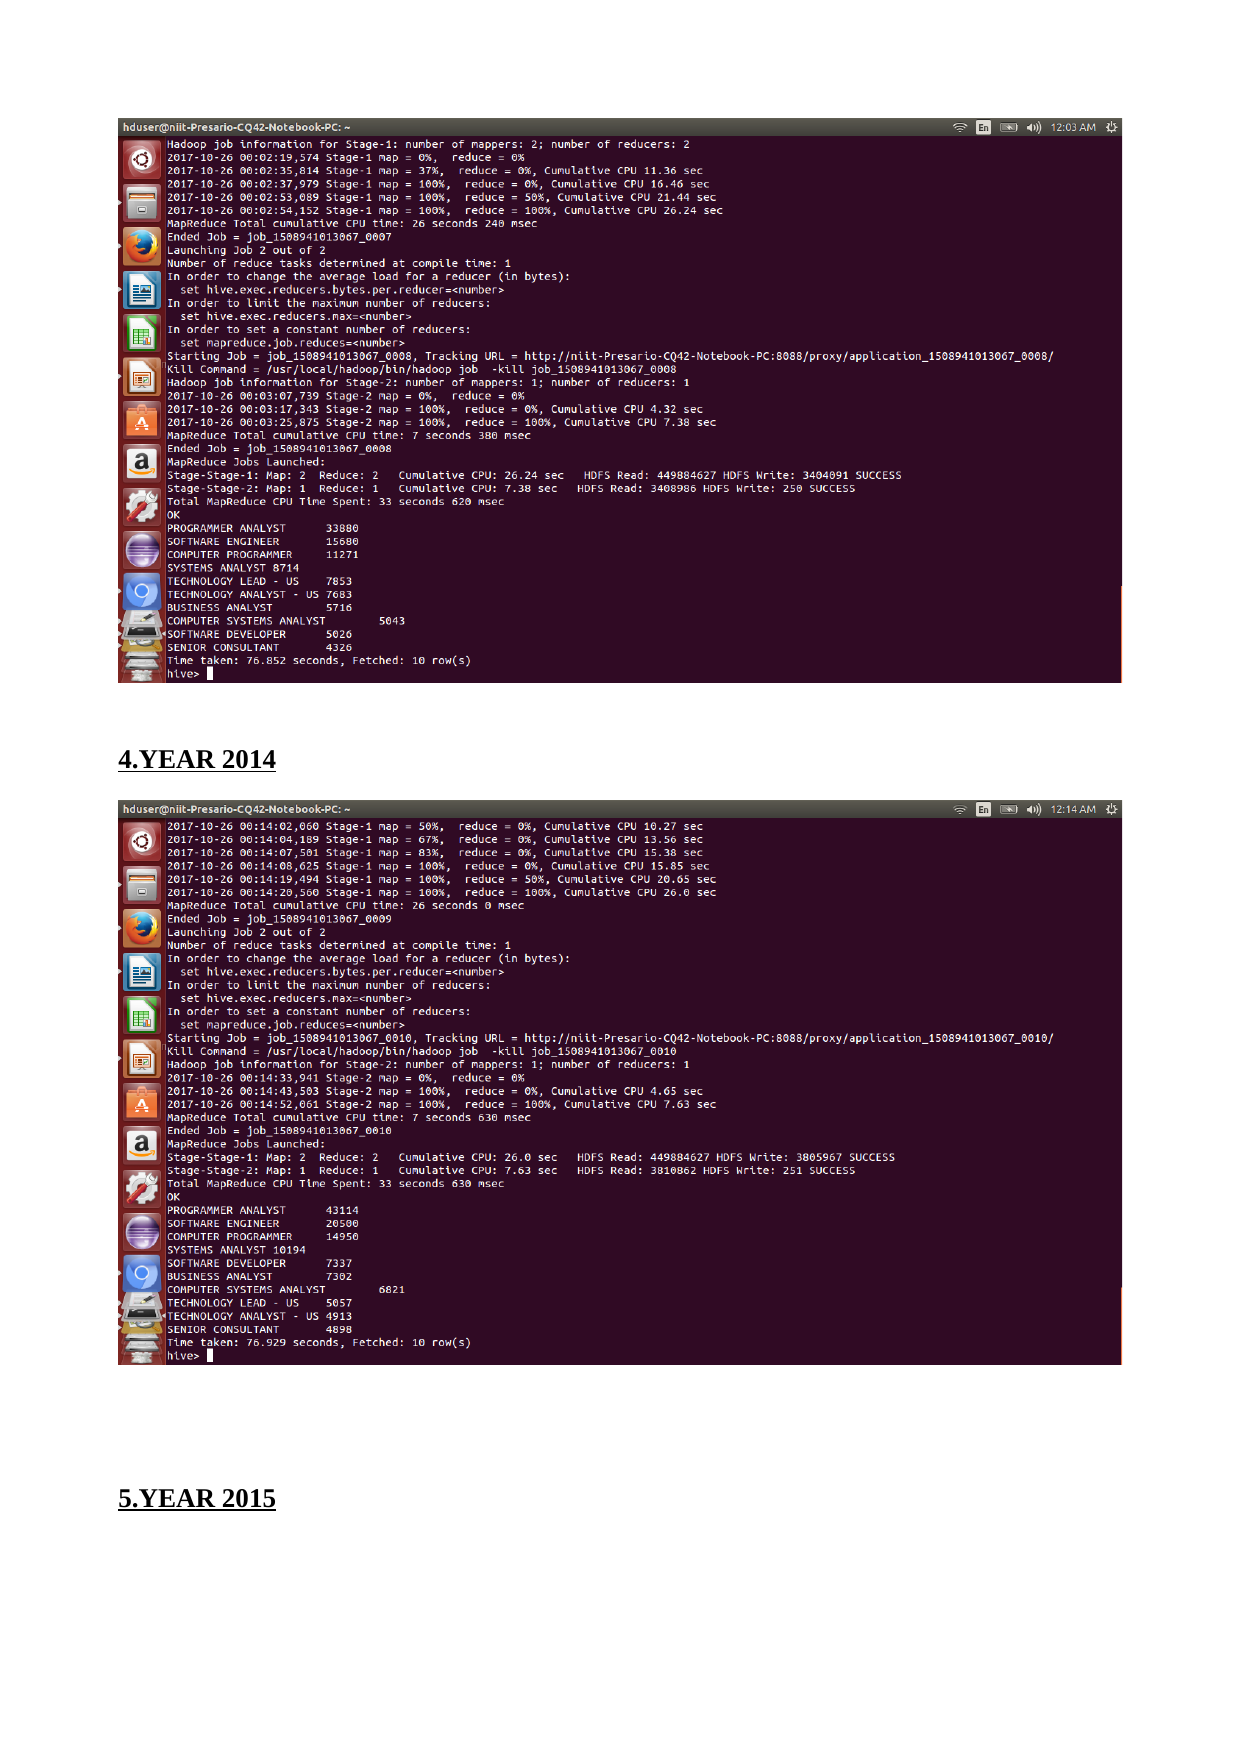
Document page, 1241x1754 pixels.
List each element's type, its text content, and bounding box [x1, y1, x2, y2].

text 5.YEAR 2015 [118, 1482, 1122, 1513]
text 4.YEAR 2014 [118, 744, 1122, 775]
picture [118, 800, 1123, 1365]
picture [118, 118, 1123, 683]
